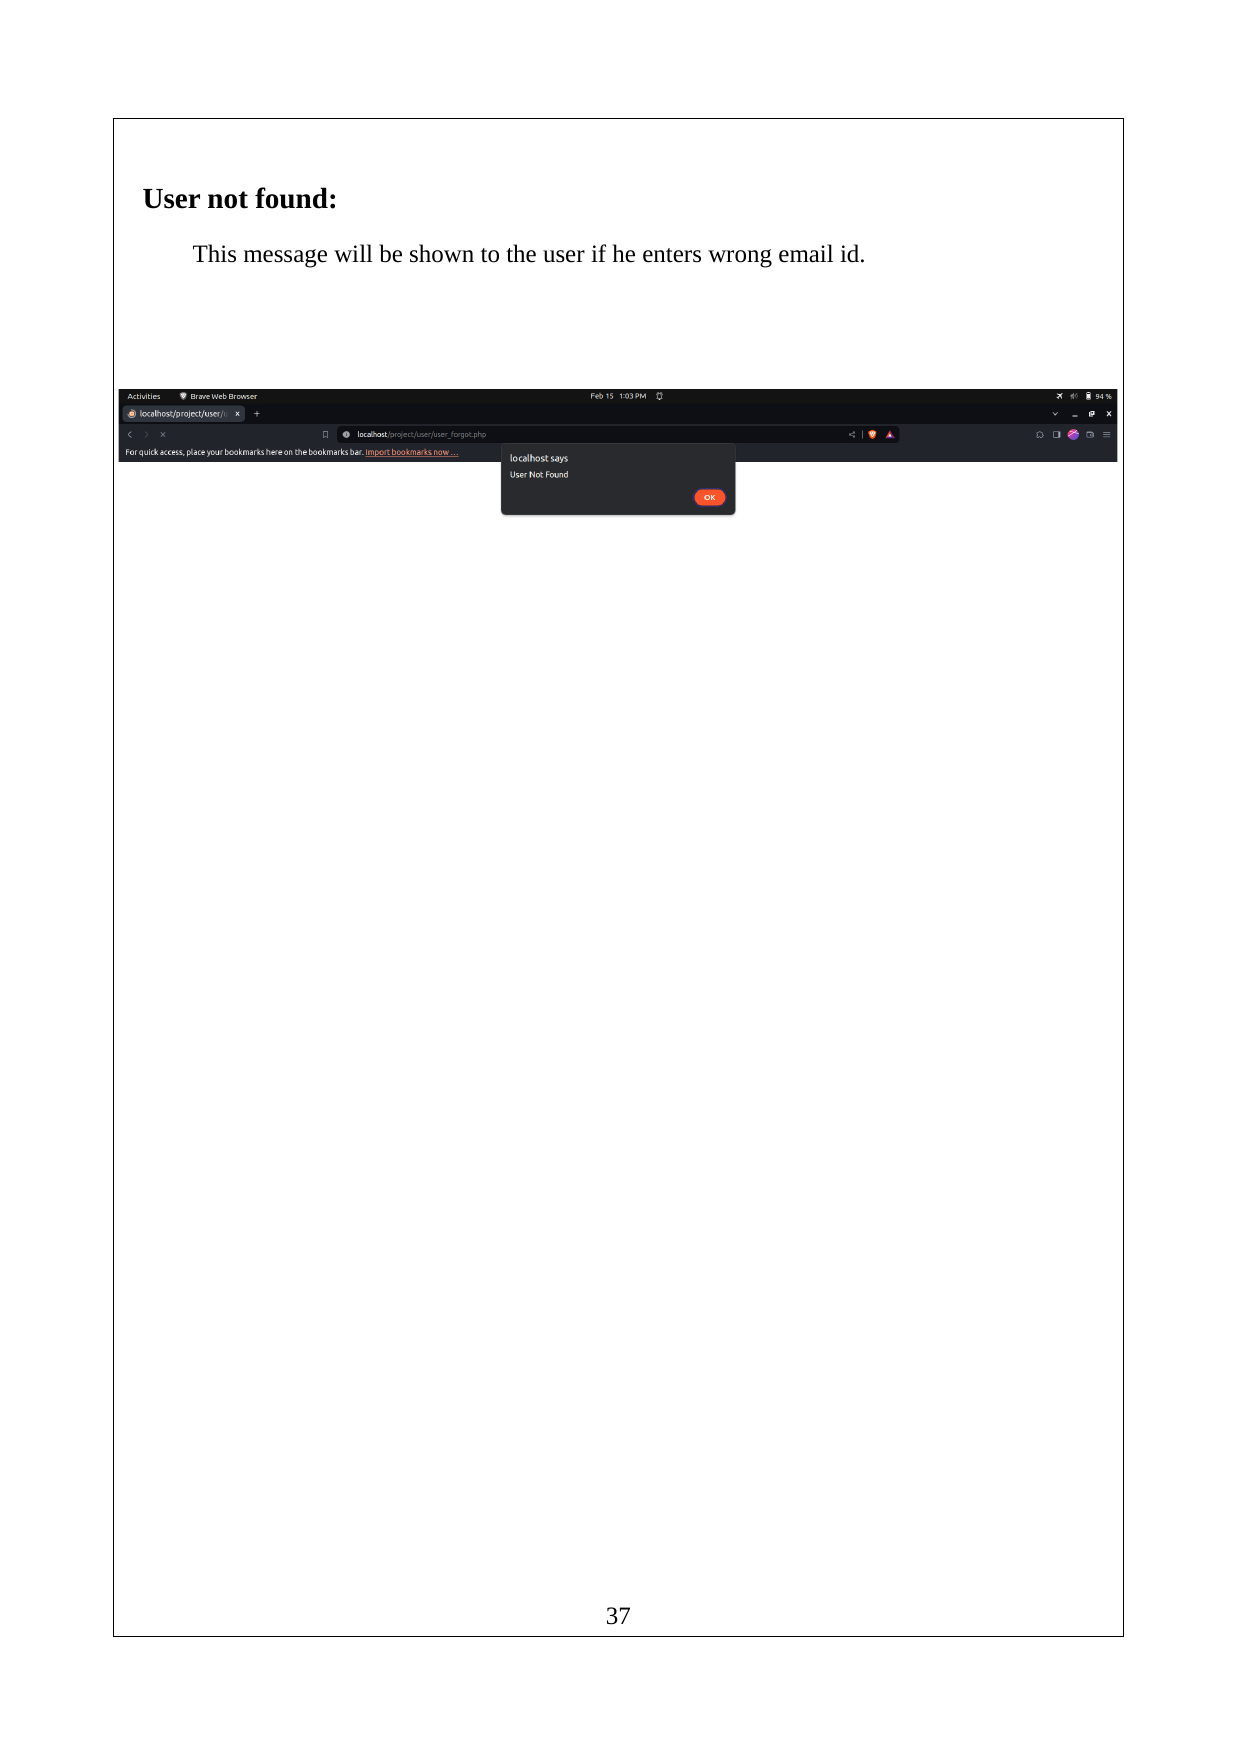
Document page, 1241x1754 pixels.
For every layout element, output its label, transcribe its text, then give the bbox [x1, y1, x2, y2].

picture [118, 389, 1118, 951]
text User not found: [142, 181, 1094, 215]
text This message will be shown to the user if he enters wrong email id. [142, 239, 1094, 267]
